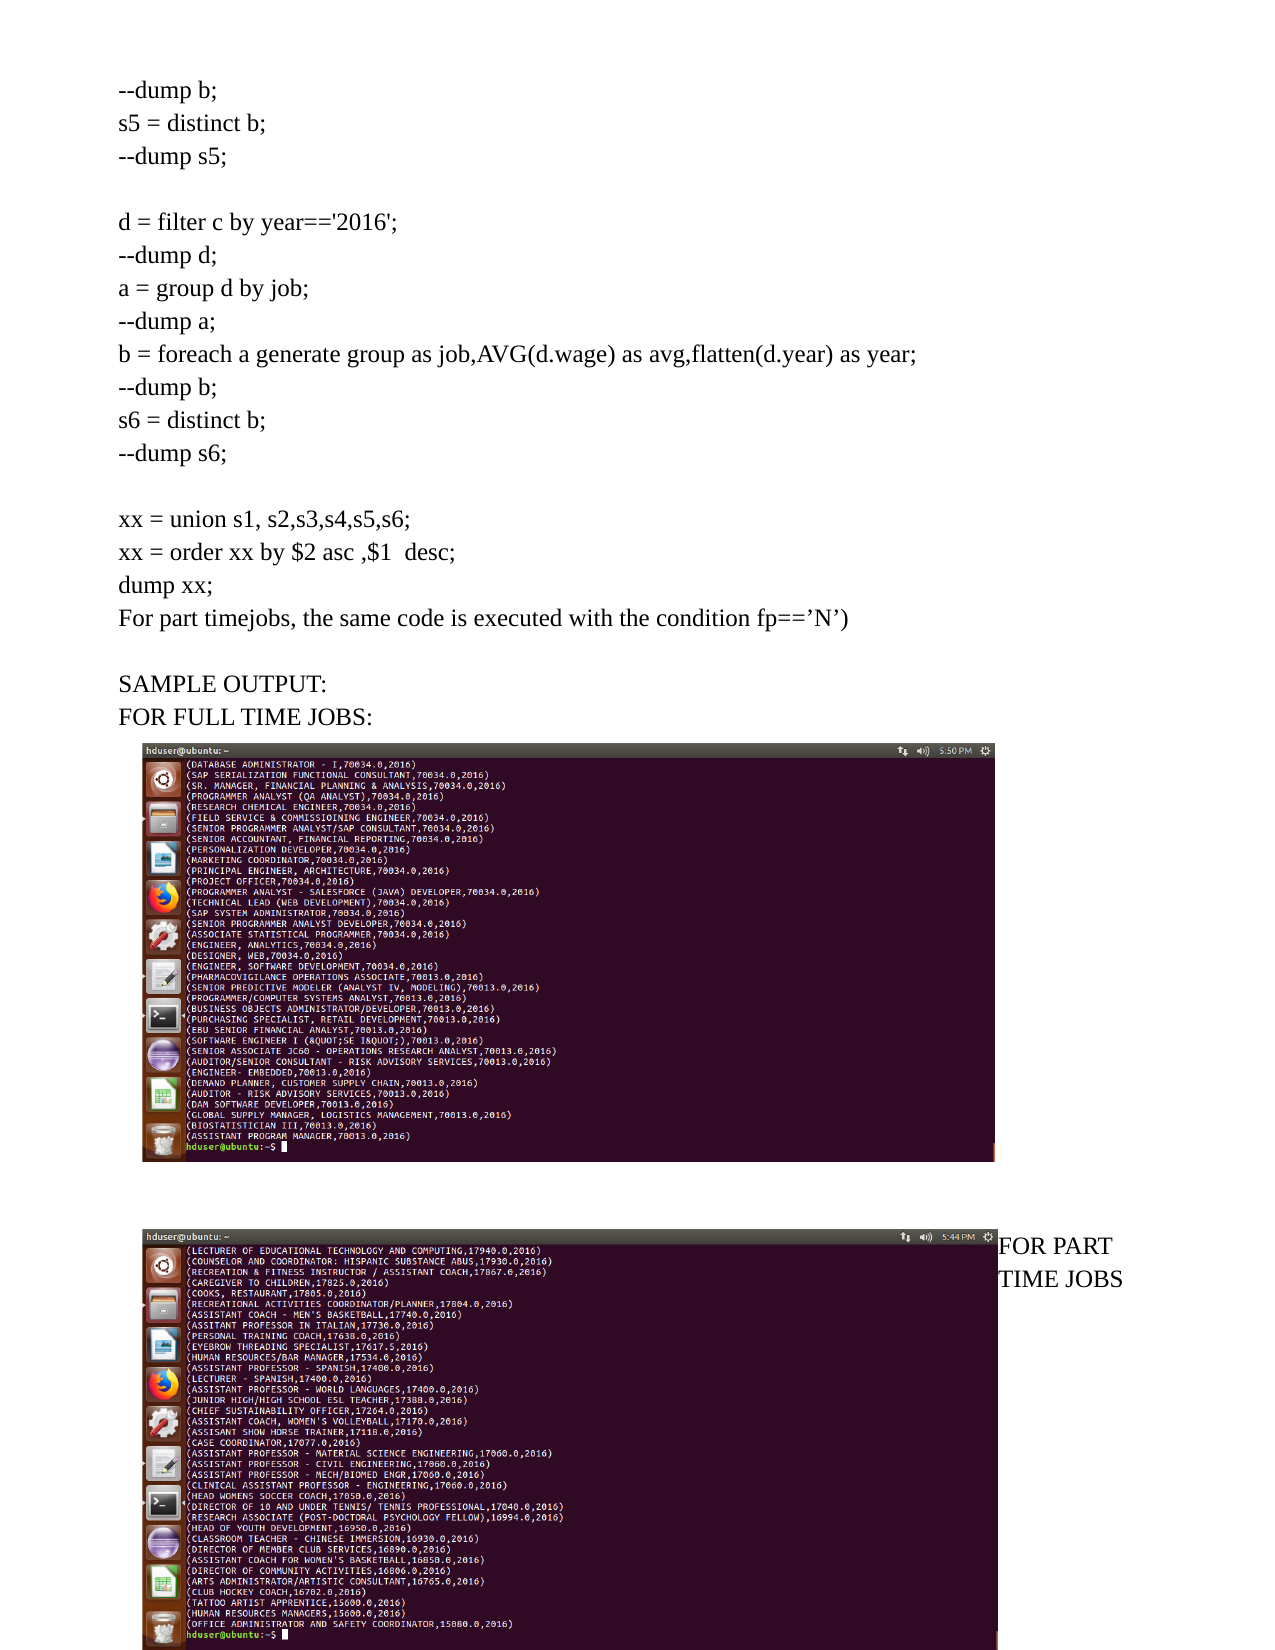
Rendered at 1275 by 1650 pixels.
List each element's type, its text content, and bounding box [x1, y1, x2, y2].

text dump xx; [118, 570, 1157, 599]
text s5 = distinct b; [118, 108, 1157, 137]
text [118, 1231, 142, 1292]
text --dump b; [118, 372, 1157, 401]
text For part timejobs, the same code is executed with the condition fp==’N’) [118, 603, 1157, 632]
text FOR FULL TIME JOBS: [118, 702, 1157, 731]
text --dump a; [118, 306, 1157, 335]
text --dump s6; [118, 438, 1157, 467]
text --dump s5; [118, 141, 1157, 170]
text b = foreach a generate group as job,AVG(d.wage) as avg,flatten(d.year) as year; [118, 339, 1157, 368]
text xx = union s1, s2,s3,s4,s5,s6; [118, 504, 1157, 533]
text SAMPLE OUTPUT: [118, 669, 1157, 698]
text --dump d; [118, 240, 1157, 269]
text xx = order xx by $2 asc ,$1 desc; [118, 537, 1157, 566]
text --dump b; [118, 75, 1157, 104]
text d = filter c by year=='2016'; [118, 207, 1157, 236]
text FOR PART TIME JOBS [998, 1231, 1157, 1292]
text a = group d by job; [118, 273, 1157, 302]
text s6 = distinct b; [118, 405, 1157, 434]
